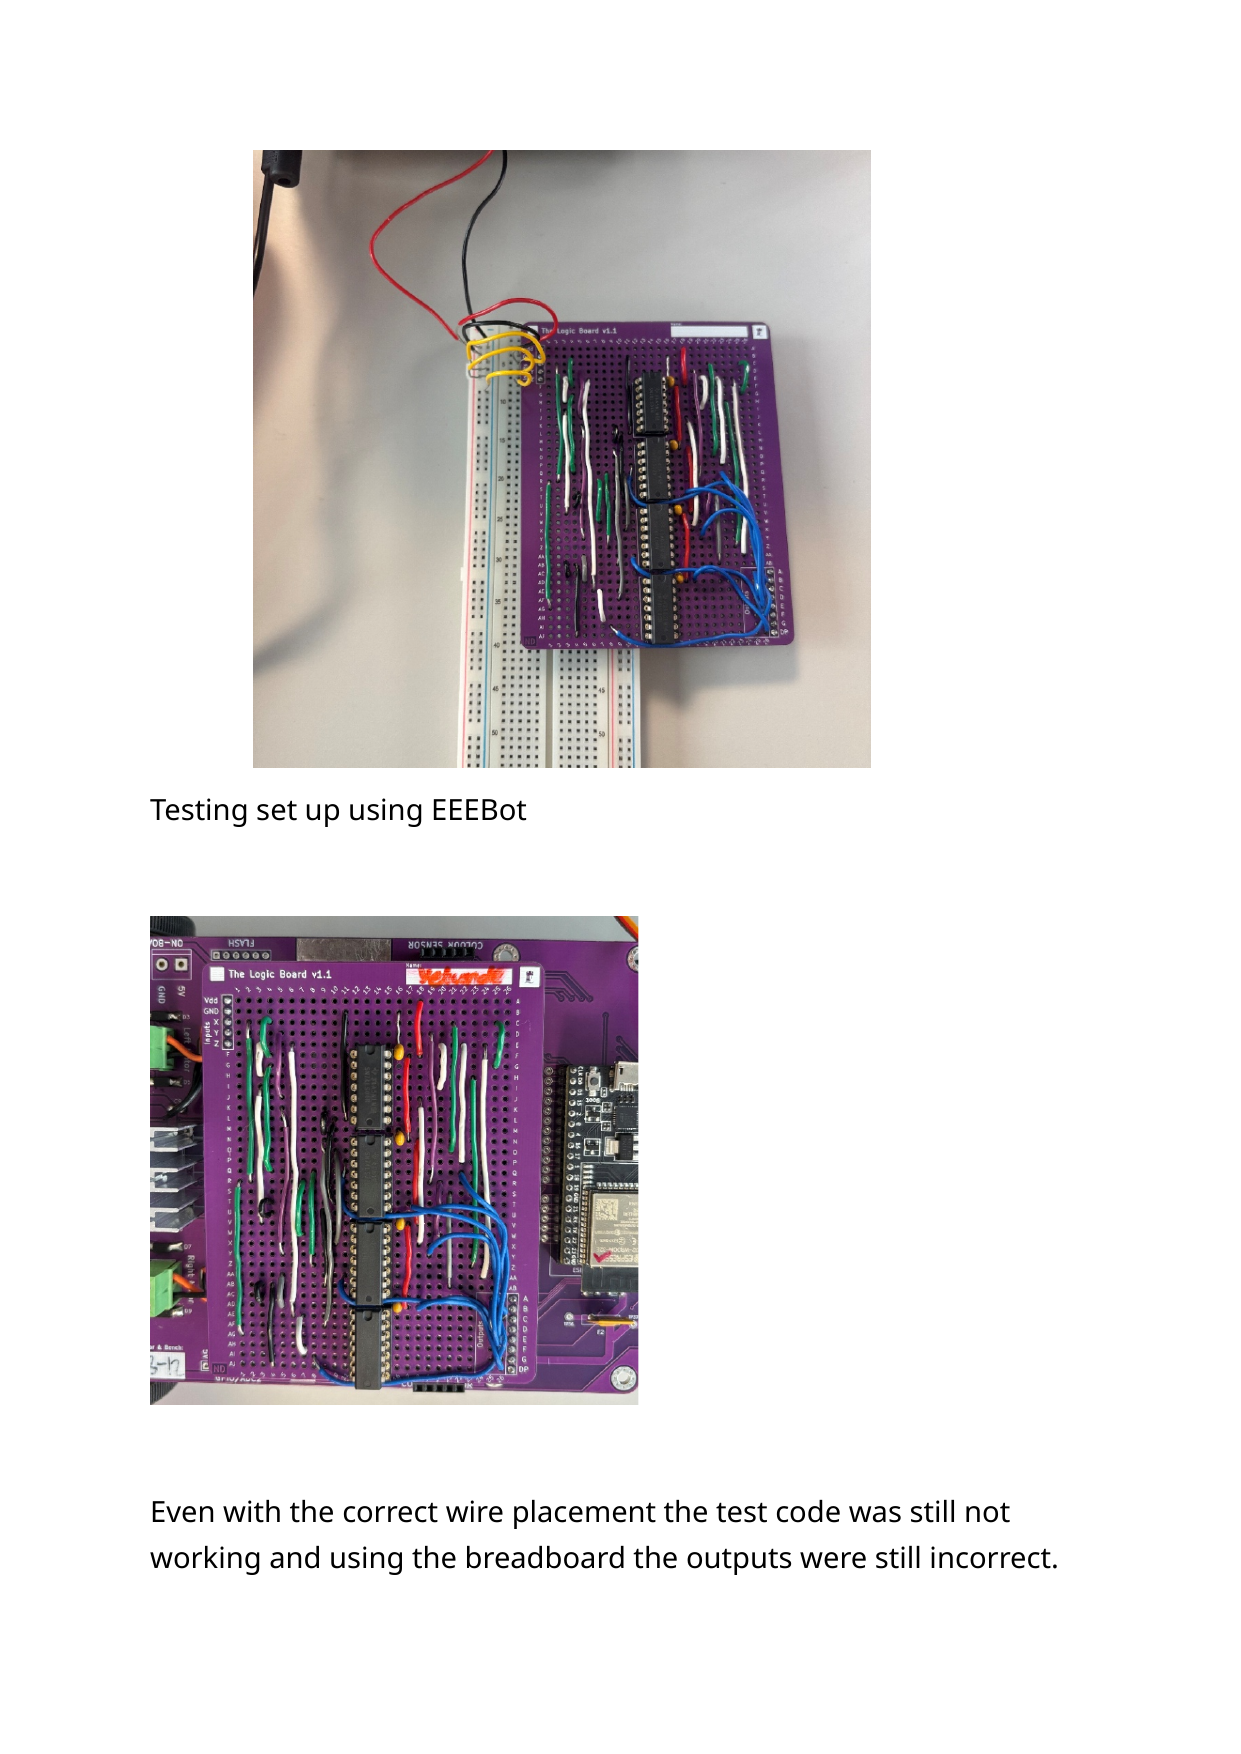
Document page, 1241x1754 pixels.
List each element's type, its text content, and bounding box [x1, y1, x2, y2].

text Testing set up using EEEBot [150, 790, 1090, 829]
text Even with the correct wire placement the test code was still not working and using the breadboard the outputs were still incorrect. [150, 1491, 1090, 1577]
